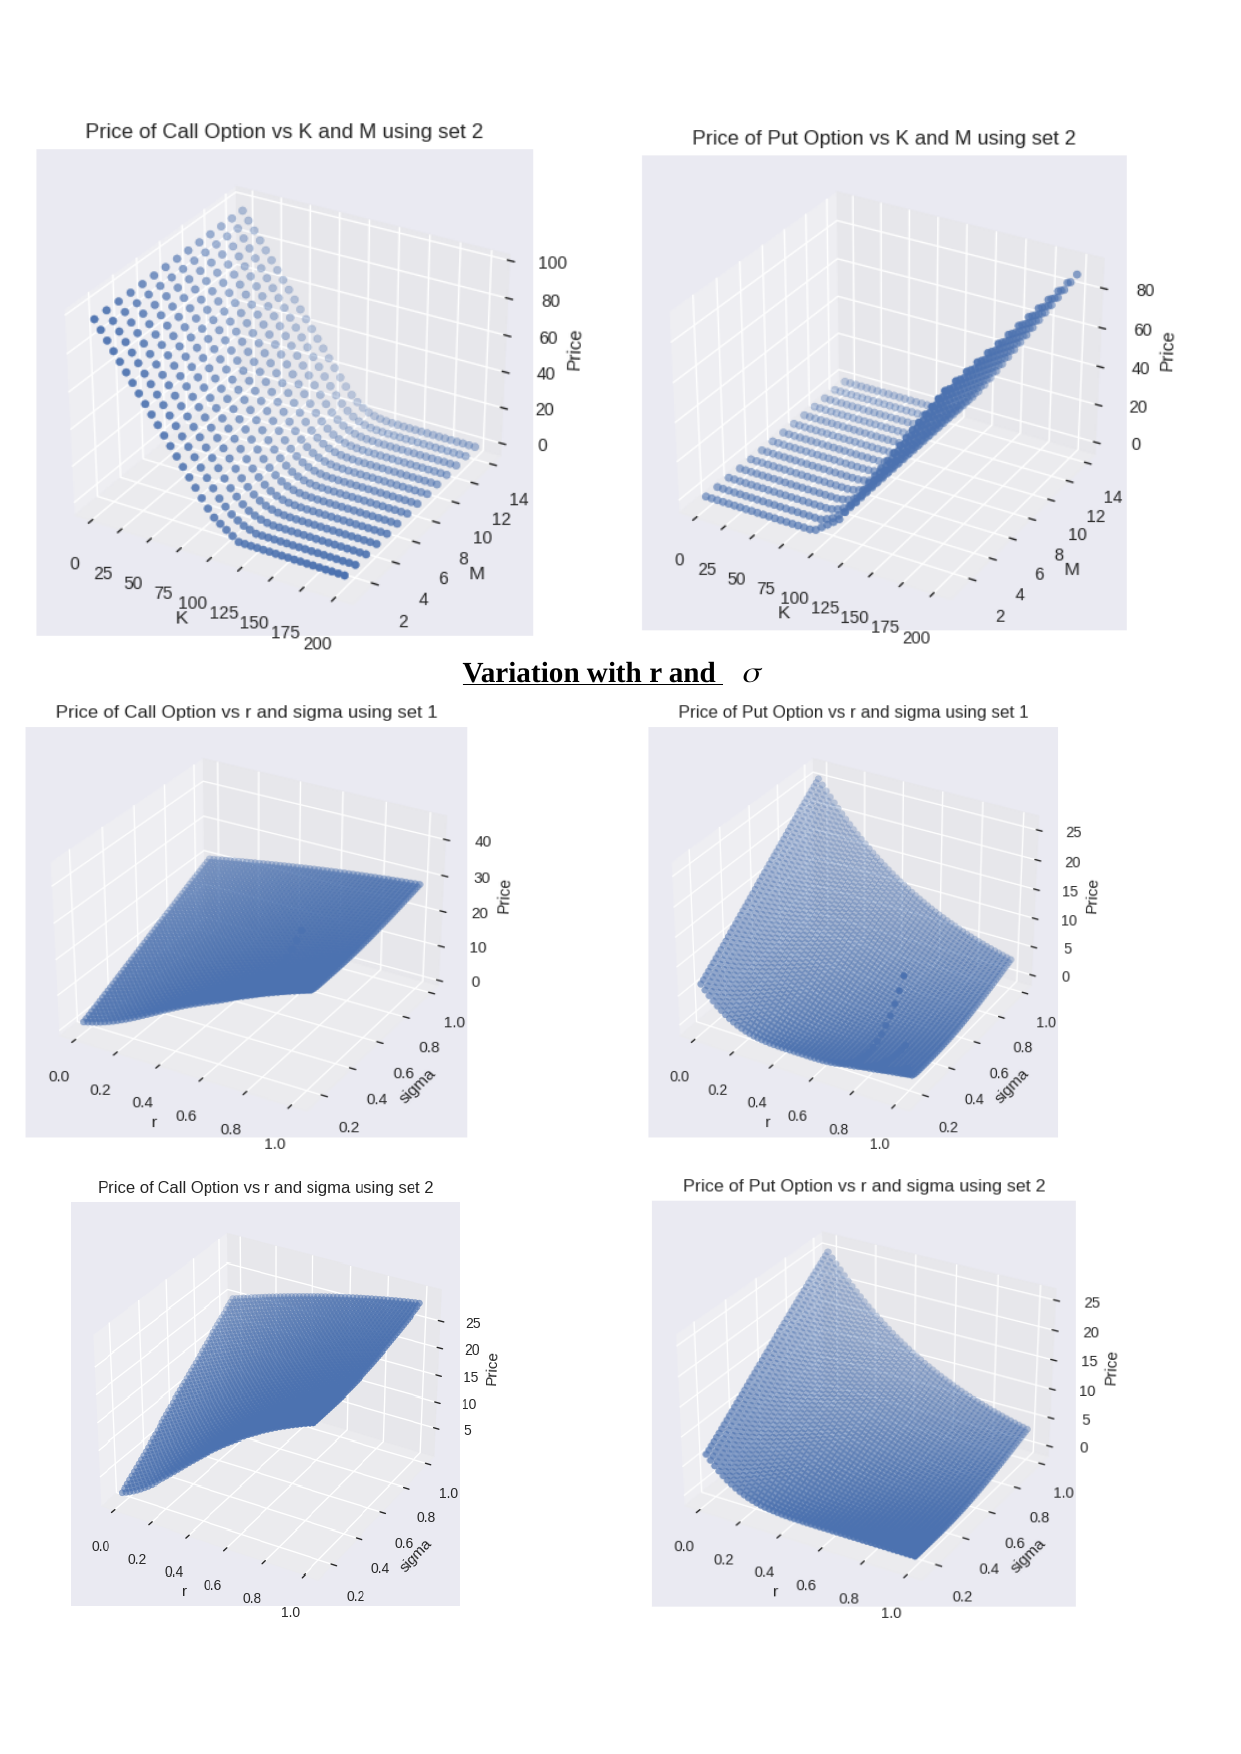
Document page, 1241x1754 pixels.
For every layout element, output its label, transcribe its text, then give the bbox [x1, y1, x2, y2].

picture [634, 699, 1118, 1151]
text Variation with r and [118, 655, 1122, 688]
picture [57, 1175, 516, 1620]
picture [637, 1173, 1138, 1620]
picture [625, 123, 1198, 646]
picture [10, 699, 532, 1151]
picture [19, 117, 606, 652]
